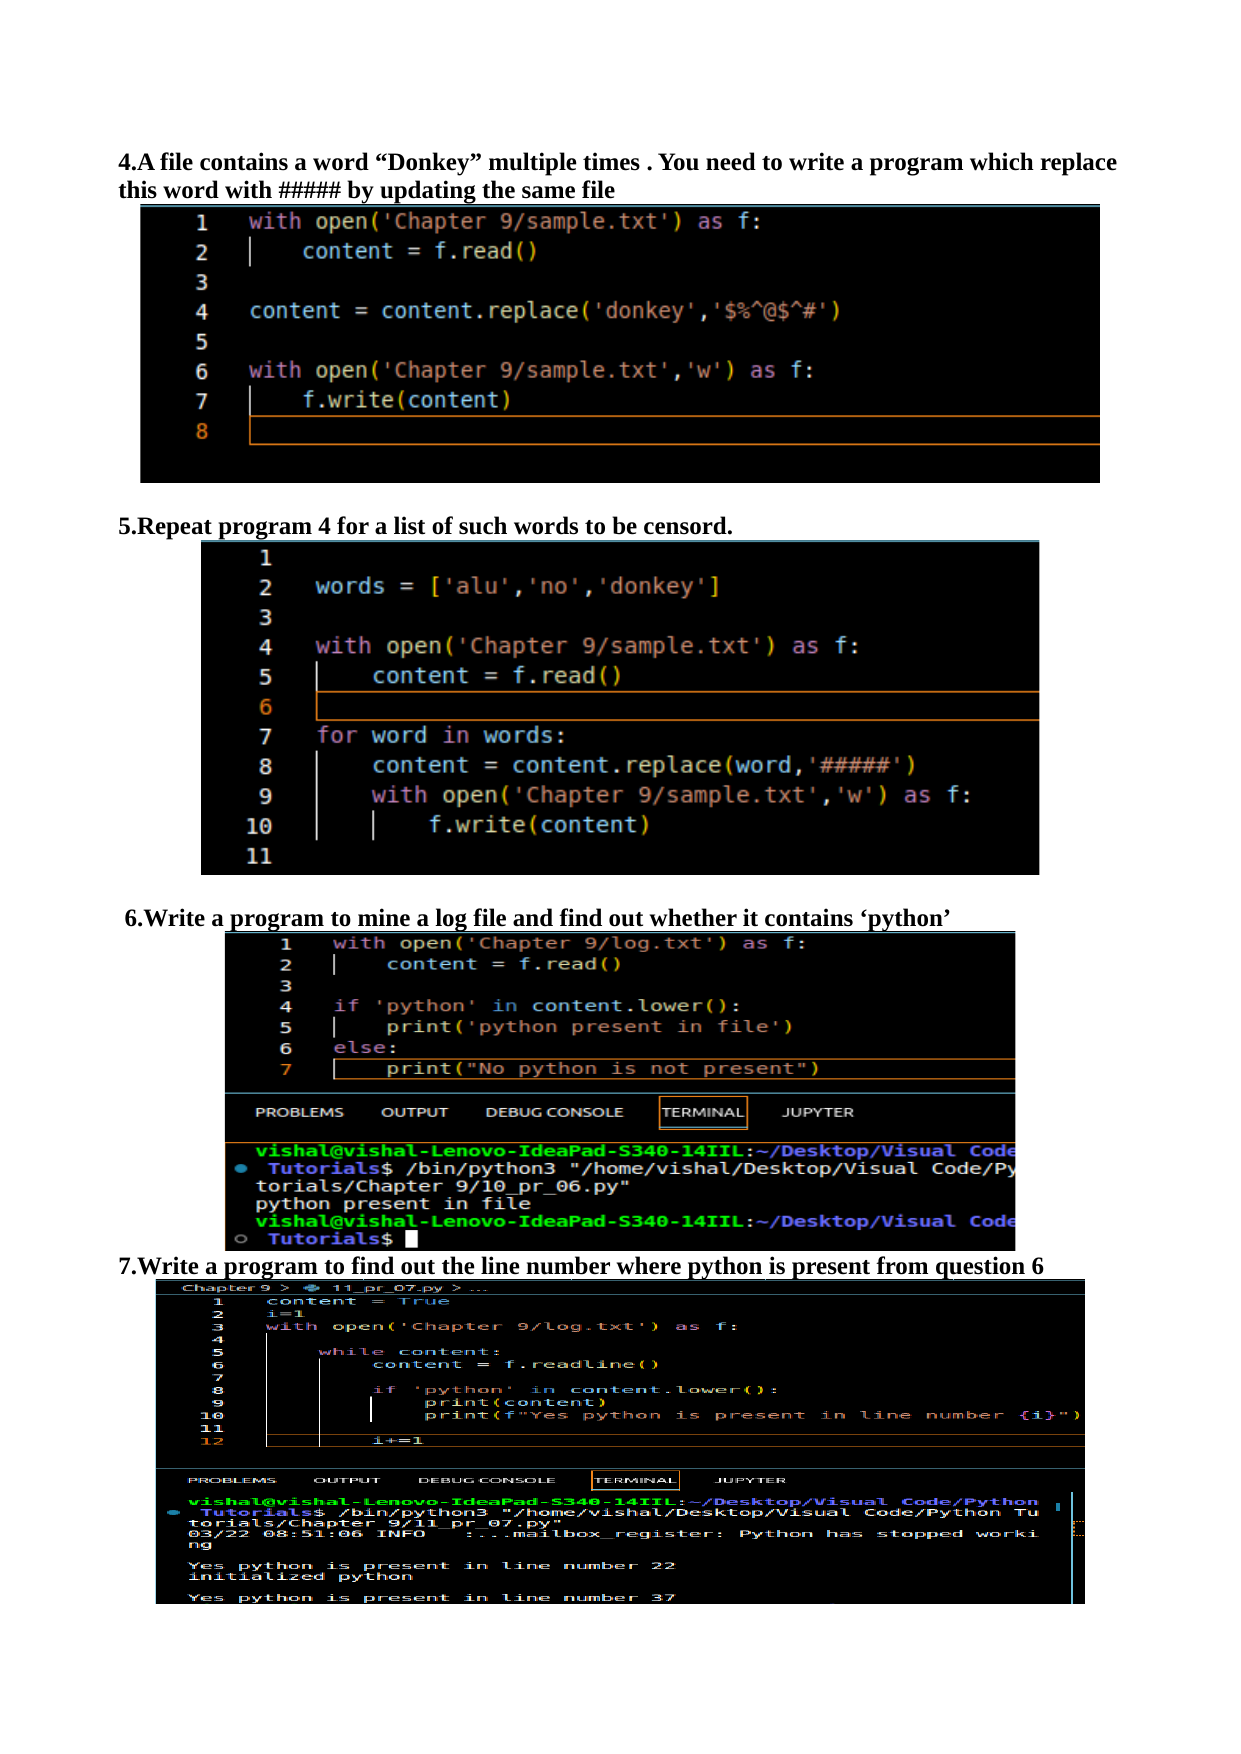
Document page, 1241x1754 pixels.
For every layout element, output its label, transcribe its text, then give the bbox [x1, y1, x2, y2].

picture [155, 1279, 1085, 1604]
picture [201, 540, 1040, 875]
picture [224, 931, 1016, 1251]
text 4.A file contains a word “Donkey” multiple times . You need to write a program which replace this word with ##### by updating the same file [118, 147, 1122, 204]
text 5.Repeat program 4 for a list of such words to be censord. [118, 511, 1122, 540]
picture [140, 204, 1100, 483]
text 7.Write a program to find out the line number where python is present from question 6 [118, 932, 1122, 1279]
text 6.Write a program to mine a log file and find out whether it contains ‘python’ [118, 903, 1122, 932]
